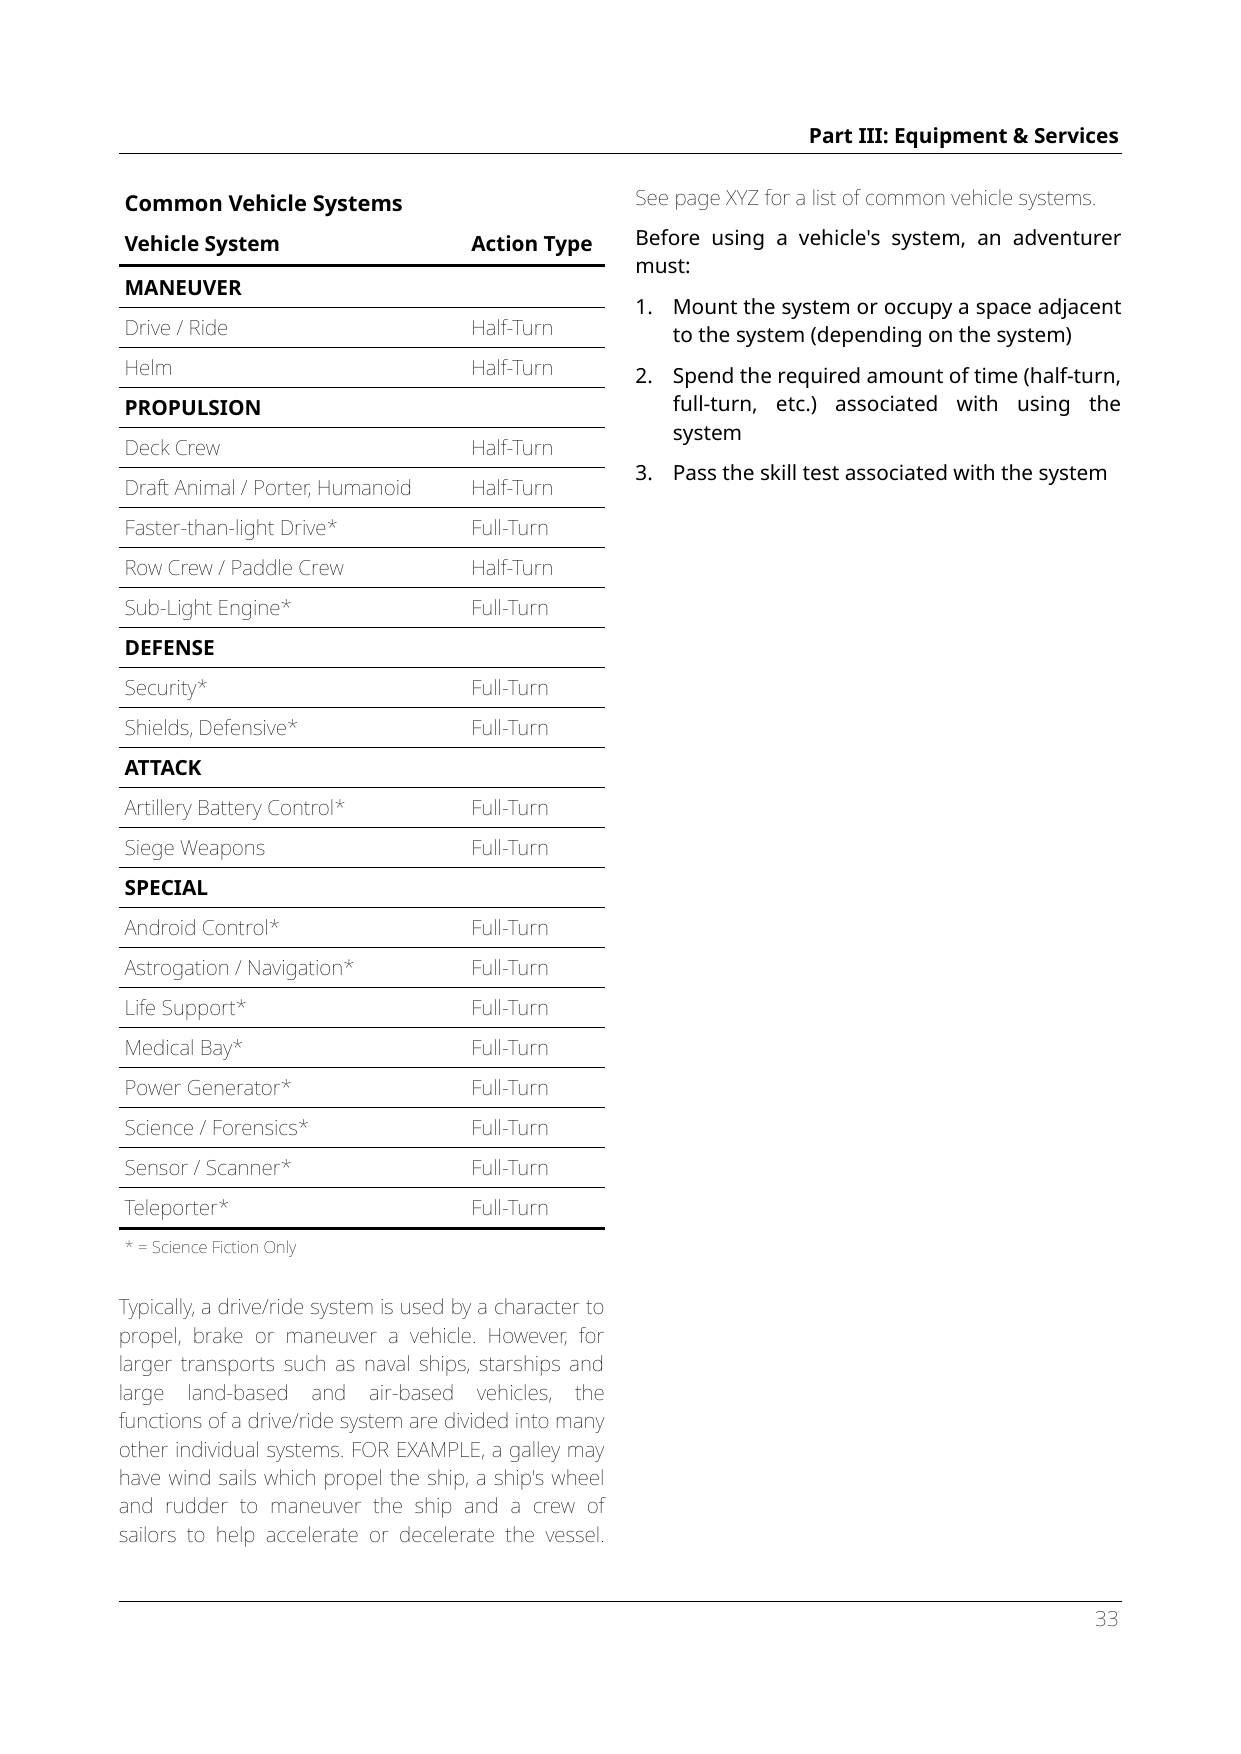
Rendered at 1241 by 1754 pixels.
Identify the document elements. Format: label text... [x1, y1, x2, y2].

table_cell SPECIAL [119, 868, 465, 907]
table_cell Full-Turn [465, 908, 605, 947]
table_cell Full-Turn [465, 1028, 605, 1067]
table_cell Sub-Light Engine* [119, 588, 465, 627]
table_cell [465, 388, 605, 427]
table_cell Astrogation / Navigation* [119, 948, 465, 987]
table_cell Full-Turn [465, 1108, 605, 1147]
table_cell Half-Turn [465, 428, 605, 467]
table_cell Artillery Battery Control* [119, 788, 465, 827]
table_cell Medical Bay* [119, 1028, 465, 1067]
table_cell ATTACK [119, 748, 605, 787]
table_cell Full-Turn [465, 1068, 605, 1107]
list Mount the system or occupy a space adjacent to the system (depending on the system) [635, 292, 1122, 349]
table_cell * = Science Fiction Only [119, 1230, 465, 1264]
table_cell Teleporter* [119, 1188, 465, 1227]
table_cell MANEUVER [119, 267, 605, 307]
table_cell Full-Turn [465, 708, 605, 747]
table_cell Half-Turn [465, 308, 605, 347]
table_cell Full-Turn [465, 828, 605, 867]
list Spend the required amount of time (half-turn, full-turn, etc.) associated with using the system [635, 361, 1122, 446]
table_cell Siege Weapons [119, 828, 465, 867]
table_cell Vehicle System [119, 224, 465, 264]
table_cell Full-Turn [465, 508, 605, 547]
table_cell Full-Turn [465, 948, 605, 987]
table_cell Helm [119, 348, 465, 387]
table_cell Science / Forensics* [119, 1108, 465, 1147]
table_cell Android Control* [119, 908, 465, 947]
text Typically, a drive/ride system is used by a character to propel, brake or maneuver a vehicle. However, for larger transports such as naval ships, starships and large land-based and air-based vehicles, the functions of a drive/ride system are divided into many other individual systems. FOR EXAMPLE, a galley may have wind sails which propel the ship, a ship's wheel and rudder to maneuver the ship and a crew of sailors to help accelerate or decelerate the vessel. [118, 1264, 605, 1548]
table_cell [465, 868, 605, 907]
table_cell PROPULSION [119, 388, 465, 427]
table_cell Deck Crew [119, 428, 465, 467]
table_cell Full-Turn [465, 988, 605, 1027]
table_cell Row Crew / Paddle Crew [119, 548, 465, 587]
table_cell Shields, Defensive* [119, 708, 465, 747]
table_cell Half-Turn [465, 548, 605, 587]
table_cell Full-Turn [465, 1188, 605, 1227]
table_cell Life Support* [119, 988, 465, 1027]
table_cell Full-Turn [465, 788, 605, 827]
text See page XYZ for a list of common vehicle systems. [635, 183, 1122, 211]
table_cell Security* [119, 668, 465, 707]
table_cell [465, 1230, 605, 1264]
table_cell Full-Turn [465, 1148, 605, 1187]
table_cell DEFENSE [119, 628, 605, 667]
table_cell Action Type [465, 224, 605, 264]
table_cell Full-Turn [465, 668, 605, 707]
table_cell Drive / Ride [119, 308, 465, 347]
table_cell Faster-than-light Drive* [119, 508, 465, 547]
table_cell Full-Turn [465, 588, 605, 627]
table_cell Half-Turn [465, 468, 605, 507]
table_cell Half-Turn [465, 348, 605, 387]
text Before using a vehicle's system, an adventurer must: [635, 223, 1122, 280]
table_cell Sensor / Scanner* [119, 1148, 465, 1187]
table_header Common Vehicle Systems [119, 183, 605, 224]
list Pass the skill test associated with the system [635, 458, 1122, 486]
table_cell Draft Animal / Porter, Humanoid [119, 468, 465, 507]
table_cell Power Generator* [119, 1068, 465, 1107]
